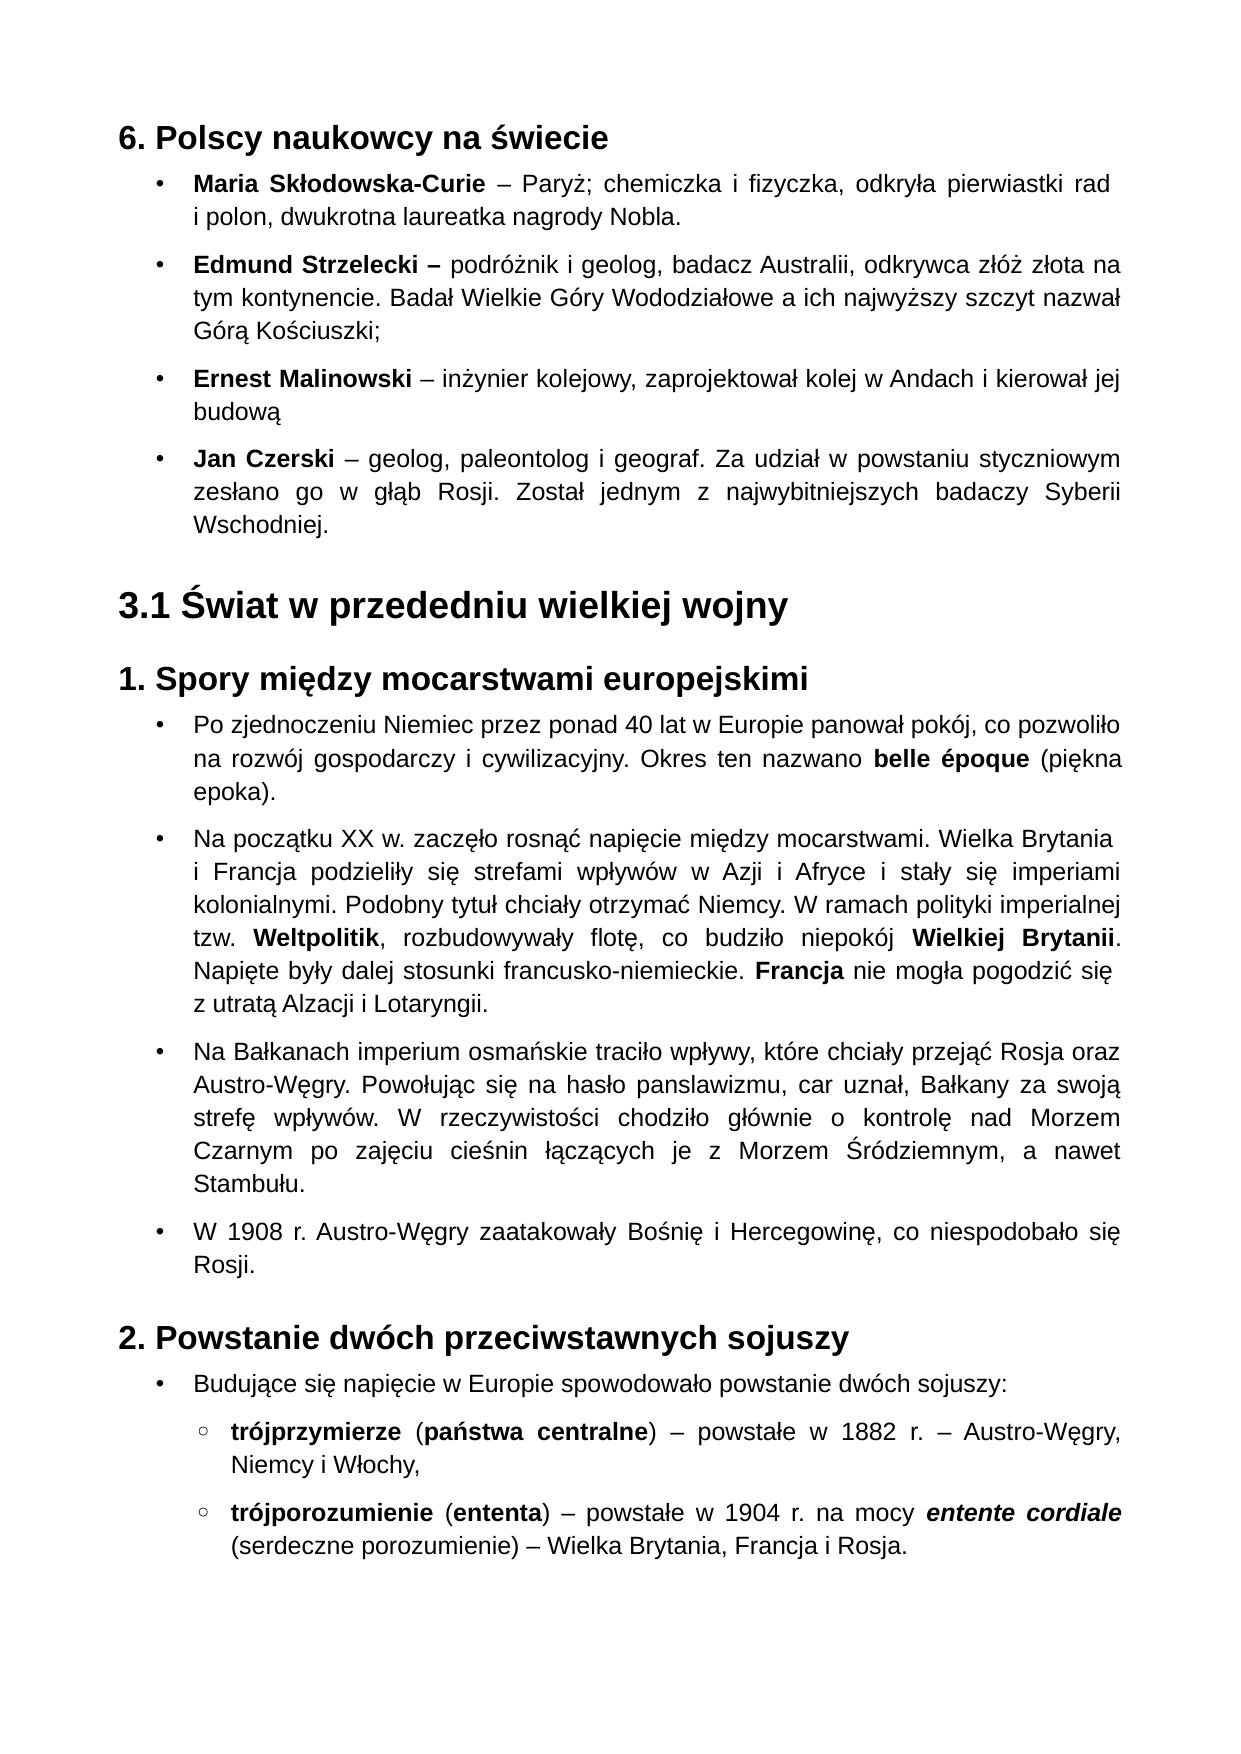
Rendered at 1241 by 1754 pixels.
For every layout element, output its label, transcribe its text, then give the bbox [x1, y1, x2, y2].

subtitle 2. Powstanie dwóch przeciwstawnych sojuszy [118, 1318, 1122, 1357]
list Maria Skłodowska-Curie – Paryż; chemiczka i fizyczka, odkryła pierwiastki rad i polon, dwukrotna laureatka nagrody Nobla. [156, 169, 1122, 231]
list Budujące się napięcie w Europie spowodowało powstanie dwóch sojuszy: [156, 1369, 1122, 1398]
list Po zjednoczeniu Niemiec przez ponad 40 lat w Europie panował pokój, co pozwoliło na rozwój gospodarczy i cywilizacyjny. Okres ten nazwano belle époque (piękna epoka). [156, 710, 1122, 805]
list trójporozumienie (ententa) – powstałe w 1904 r. na mocy entente cordiale (serdeczne porozumienie) – Wielka Brytania, Francja i Rosja. [193, 1498, 1122, 1559]
list trójprzymierze (państwa centralne) – powstałe w 1882 r. – Austro-Węgry, Niemcy i Włochy, [193, 1417, 1122, 1479]
subtitle 6. Polscy naukowcy na świecie [118, 118, 1122, 157]
subtitle 1. Spory między mocarstwami europejskimi [118, 659, 1122, 698]
list W 1908 r. Austro-Węgry zaatakowały Bośnię i Hercegowinę, co niespodobało się Rosji. [156, 1217, 1122, 1279]
list Na Bałkanach imperium osmańskie traciło wpływy, które chciały przejąć Rosja oraz Austro-Węgry. Powołując się na hasło panslawizmu, car uznał, Bałkany za swoją strefę wpływów. W rzeczywistości chodziło głównie o kontrolę nad Morzem Czarnym po zajęciu cieśnin łączących je z Morzem Śródziemnym, a nawet Stambułu. [156, 1037, 1122, 1198]
subtitle 3.1 Świat w przededniu wielkiej wojny [118, 583, 1122, 626]
list Edmund Strzelecki – podróżnik i geolog, badacz Australii, odkrywca złóż złota na tym kontynencie. Badał Wielkie Góry Wododziałowe a ich najwyższy szczyt nazwał Górą Kościuszki; [156, 250, 1122, 345]
list Ernest Malinowski – inżynier kolejowy, zaprojektował kolej w Andach i kierował jej budową [156, 363, 1122, 425]
list Na początku XX w. zaczęło rosnąć napięcie między mocarstwami. Wielka Brytania i Francja podzieliły się strefami wpływów w Azji i Afryce i stały się imperiami kolonialnymi. Podobny tytuł chciały otrzymać Niemcy. W ramach polityki imperialnej tzw. Weltpolitik, rozbudowywały flotę, co budziło niepokój Wielkiej Brytanii. Napięte były dalej stosunki francusko-niemieckie. Francja nie mogła pogodzić się z utratą Alzacji i Lotaryngii. [156, 824, 1122, 1018]
list Jan Czerski – geolog, paleontolog i geograf. Za udział w powstaniu styczniowym zesłano go w głąb Rosji. Został jednym z najwybitniejszych badaczy Syberii Wschodniej. [156, 444, 1122, 539]
